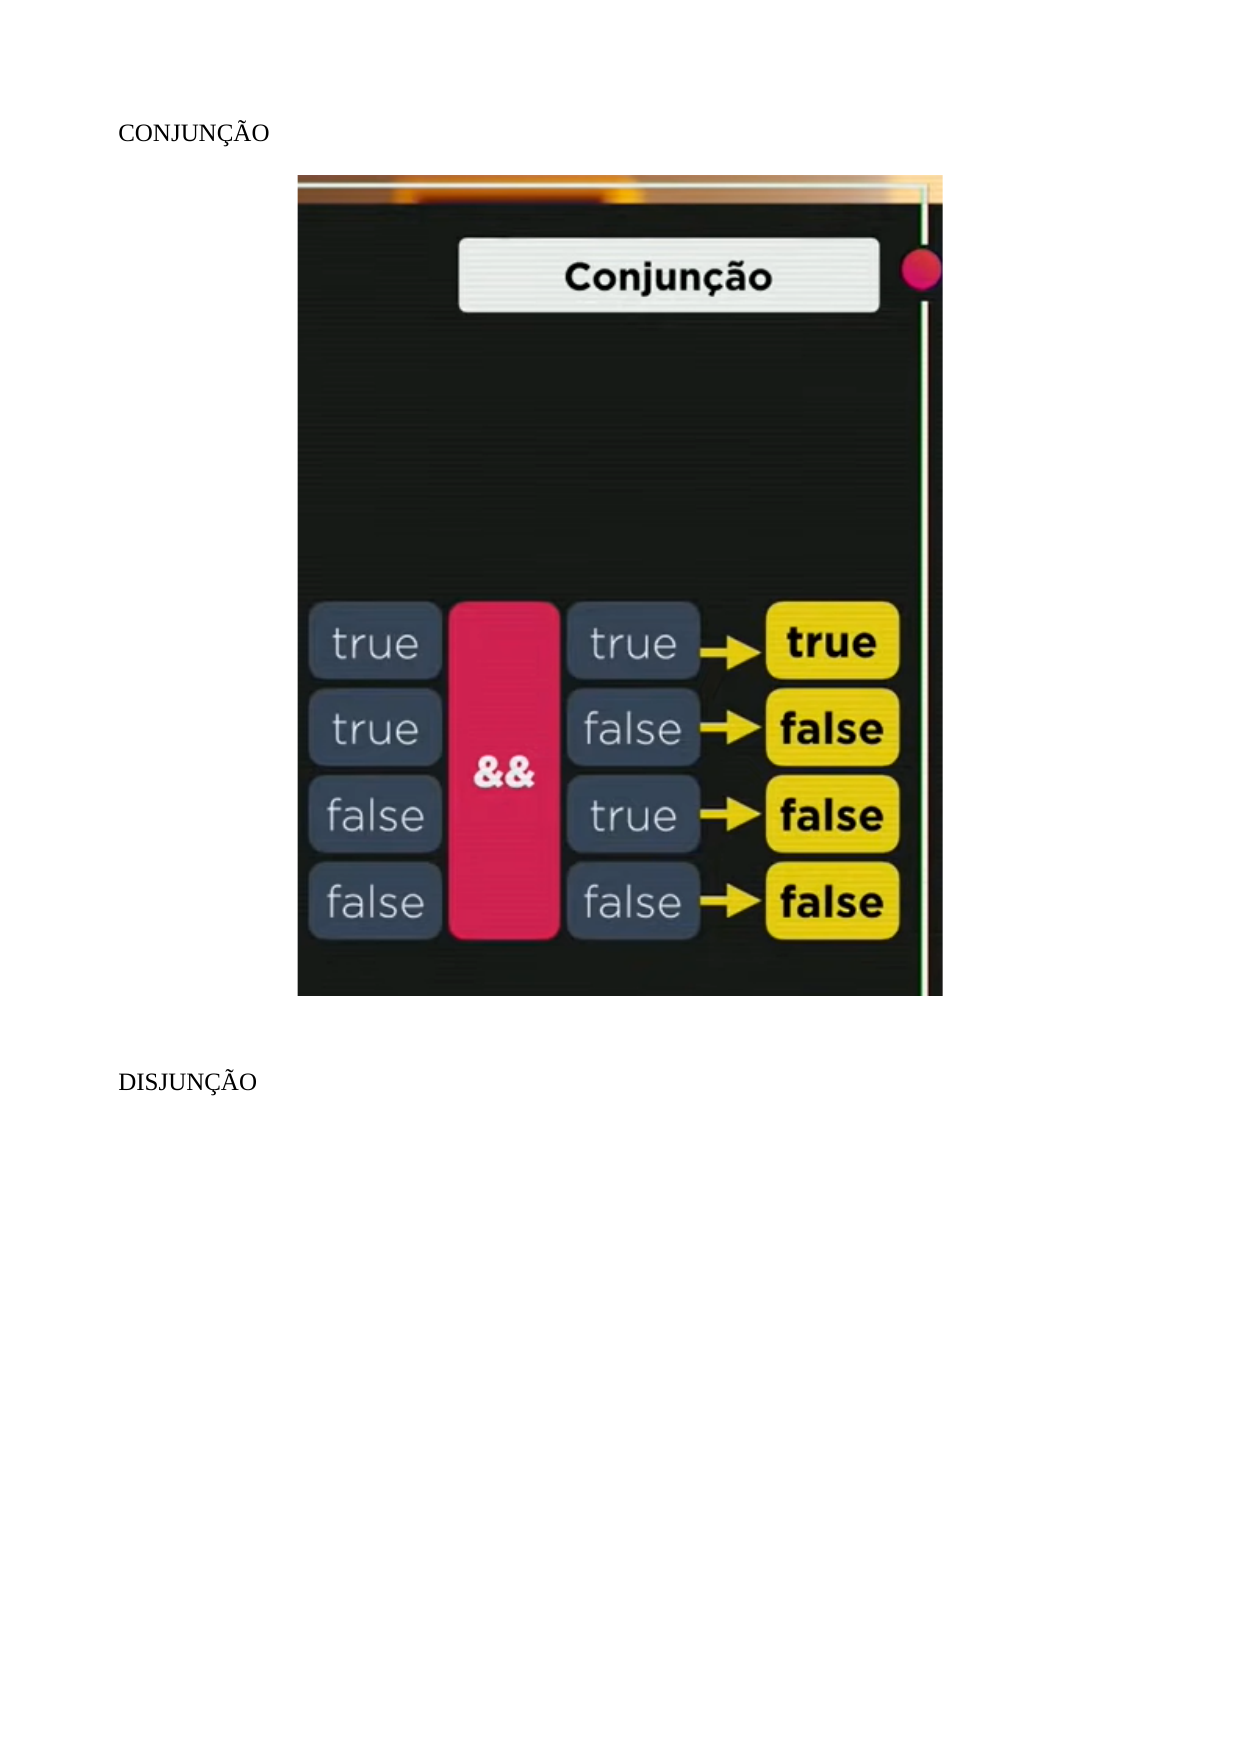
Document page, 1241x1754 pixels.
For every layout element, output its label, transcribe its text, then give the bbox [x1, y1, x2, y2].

picture [297, 175, 943, 996]
text CONJUNÇÃO [118, 118, 1122, 147]
text DISJUNÇÃO [118, 1067, 1122, 1096]
